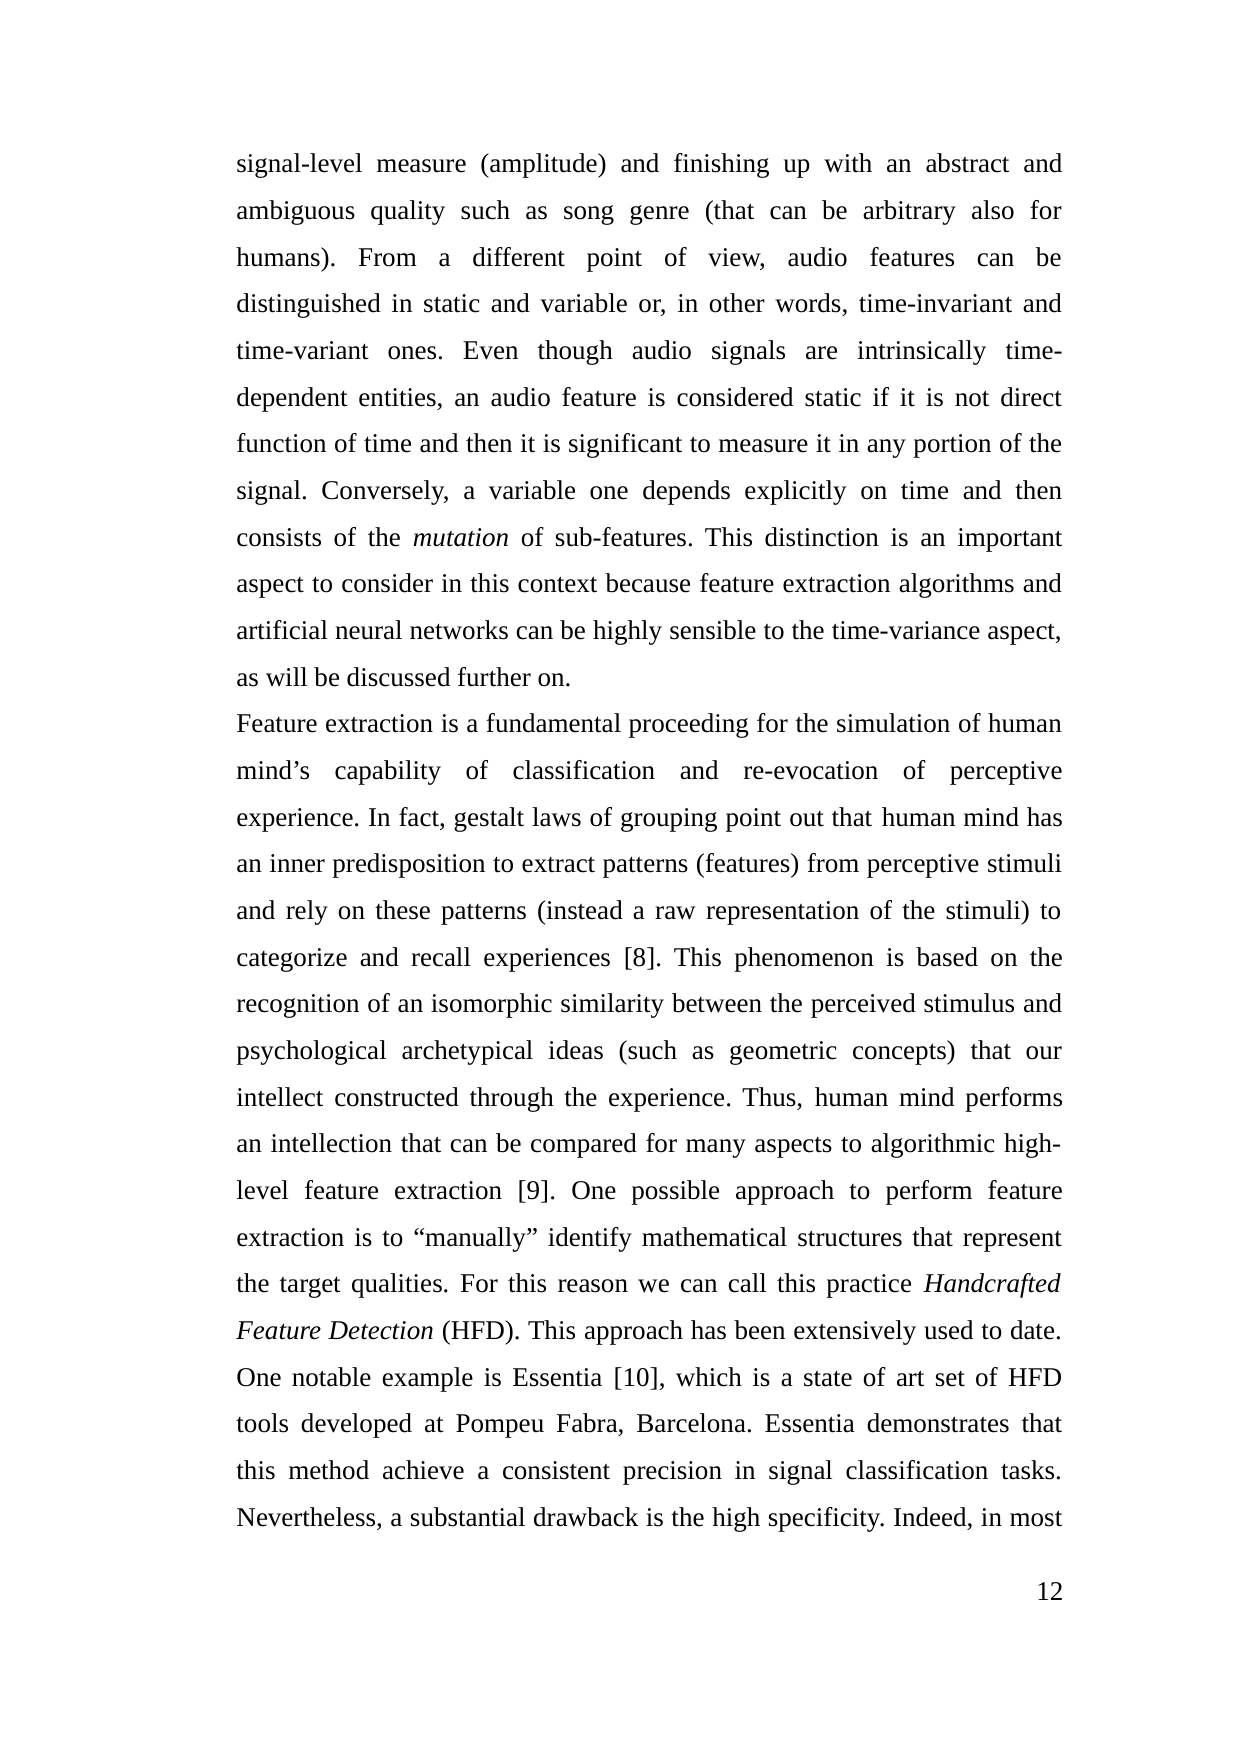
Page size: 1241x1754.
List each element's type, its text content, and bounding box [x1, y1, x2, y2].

text signal-level measure (amplitude) and finishing up with an abstract and ambiguous quality such as song genre (that can be arbitrary also for humans). From a different point of view, audio features can be distinguished in static and variable or, in other words, time-invariant and time-variant ones. Even though audio signals are intrinsically time-dependent entities, an audio feature is considered static if it is not direct function of time and then it is significant to measure it in any portion of the signal. Conversely, a variable one depends explicitly on time and then consists of the mutation of sub-features. This distinction is an important aspect to consider in this context because feature extraction algorithms and artificial neural networks can be highly sensible to the time-variance aspect, as will be discussed further on. [236, 148, 1063, 692]
text Feature extraction is a fundamental proceeding for the simulation of human mind’s capability of classification and re-evocation of perceptive experience. In fact, gestalt laws of grouping point out that human mind has an inner predisposition to extract patterns (features) from perceptive stimuli and rely on these patterns (instead a raw representation of the stimuli) to categorize and recall experiences [8]. This phenomenon is based on the recognition of an isomorphic similarity between the perceived stimulus and psychological archetypical ideas (such as geometric concepts) that our intellect constructed through the experience. Thus, human mind performs an intellection that can be compared for many aspects to algorithmic high-level feature extraction [9]. One possible approach to perform feature extraction is to “manually” identify mathematical structures that represent the target qualities. For this reason we can call this practice Handcrafted Feature Detection (HFD). This approach has been extensively used to date. One notable example is Essentia [10], which is a state of art set of HFD tools developed at Pompeu Fabra, Barcelona. Essentia demonstrates that this method achieve a consistent precision in signal classification tasks. Nevertheless, a substantial drawback is the high specificity. Indeed, in most [236, 708, 1063, 1532]
